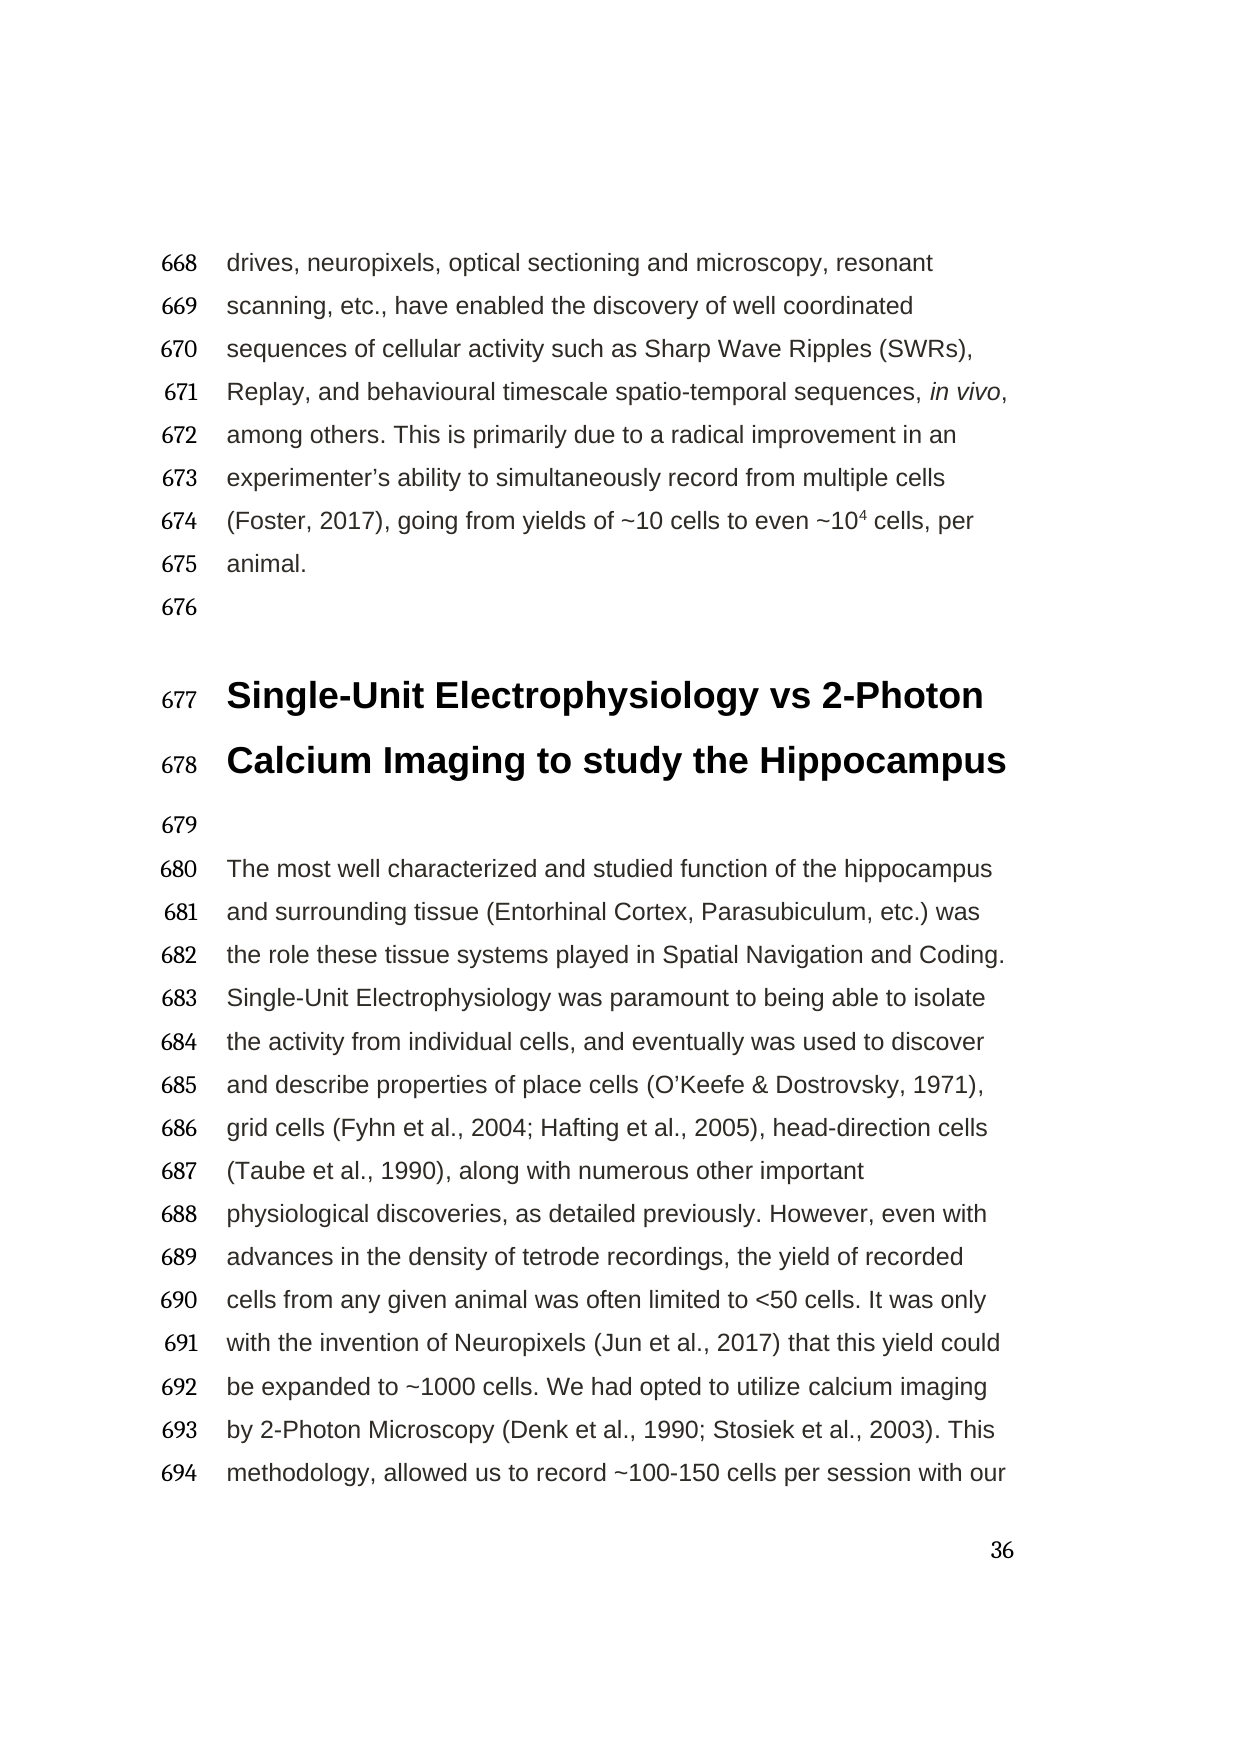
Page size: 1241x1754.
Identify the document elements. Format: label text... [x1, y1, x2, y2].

subtitle Single-Unit Electrophysiology vs 2-Photon Calcium Imaging to study the Hippocampus [226, 673, 1014, 781]
text drives, neuropixels, optical sectioning and microscopy, resonant scanning, etc., have enabled the discovery of well coordinated sequences of cellular activity such as Sharp Wave Ripples (SWRs), Replay, and behavioural timescale spatio-temporal sequences, in vivo, among others. This is primarily due to a radical improvement in an experimenter’s ability to simultaneously record from multiple cells (Foster, 2017)⁠, going from yields of ~10 cells to even ~104 cells, per animal. [226, 248, 1014, 578]
text The most well characterized and studied function of the hippocampus and surrounding tissue (Entorhinal Cortex, Parasubiculum, etc.) was the role these tissue systems played in Spatial Navigation and Coding. Single-Unit Electrophysiology was paramount to being able to isolate the activity from individual cells, and eventually was used to discover and describe properties of place cells (O’Keefe & Dostrovsky, 1971)⁠, grid cells (Fyhn et al., 2004; Hafting et al., 2005)⁠, head-direction cells (Taube et al., 1990)⁠, along with numerous other important physiological discoveries, as detailed previously. However, even with advances in the density of tetrode recordings, the yield of recorded cells from any given animal was often limited to <50 cells. It was only with the invention of Neuropixels (Jun et al., 2017) that this yield could be expanded to ~1000 cells. We had opted to utilize calcium imaging by 2-Photon Microscopy (Denk et al., 1990; Stosiek et al., 2003)⁠. This methodology, allowed us to record ~100-150 cells per session with our [226, 854, 1014, 1487]
